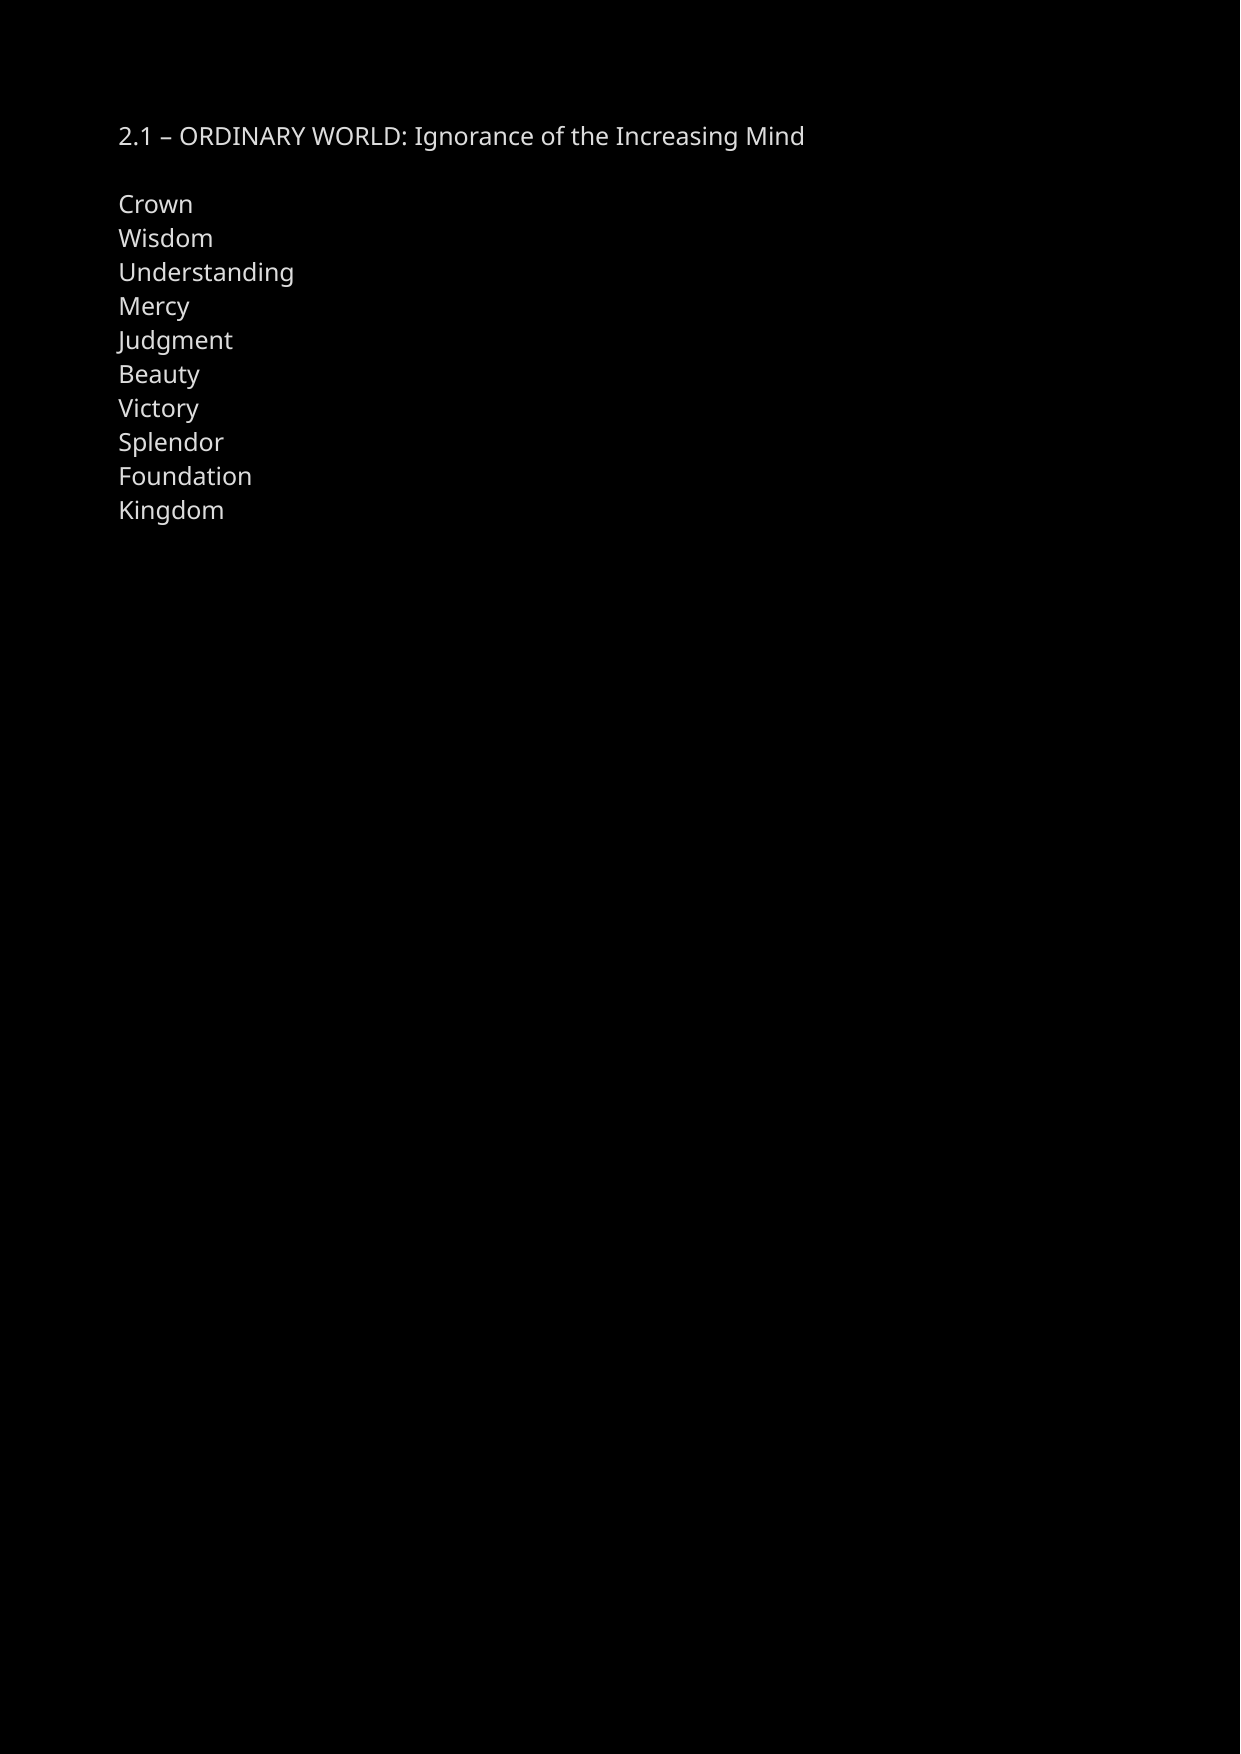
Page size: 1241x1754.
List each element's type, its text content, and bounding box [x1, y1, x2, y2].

text Wisdom [118, 220, 1122, 254]
text Crown [118, 186, 1122, 220]
text Understanding [118, 254, 1122, 288]
text 2.1 – ORDINARY WORLD: Ignorance of the Increasing Mind [118, 118, 1122, 152]
text Splendor [118, 425, 1122, 459]
text Judgment [118, 322, 1122, 357]
text Kingdom [118, 493, 1122, 527]
text Victory [118, 391, 1122, 425]
text Mercy [118, 288, 1122, 322]
text Foundation [118, 459, 1122, 493]
text Beauty [118, 357, 1122, 391]
